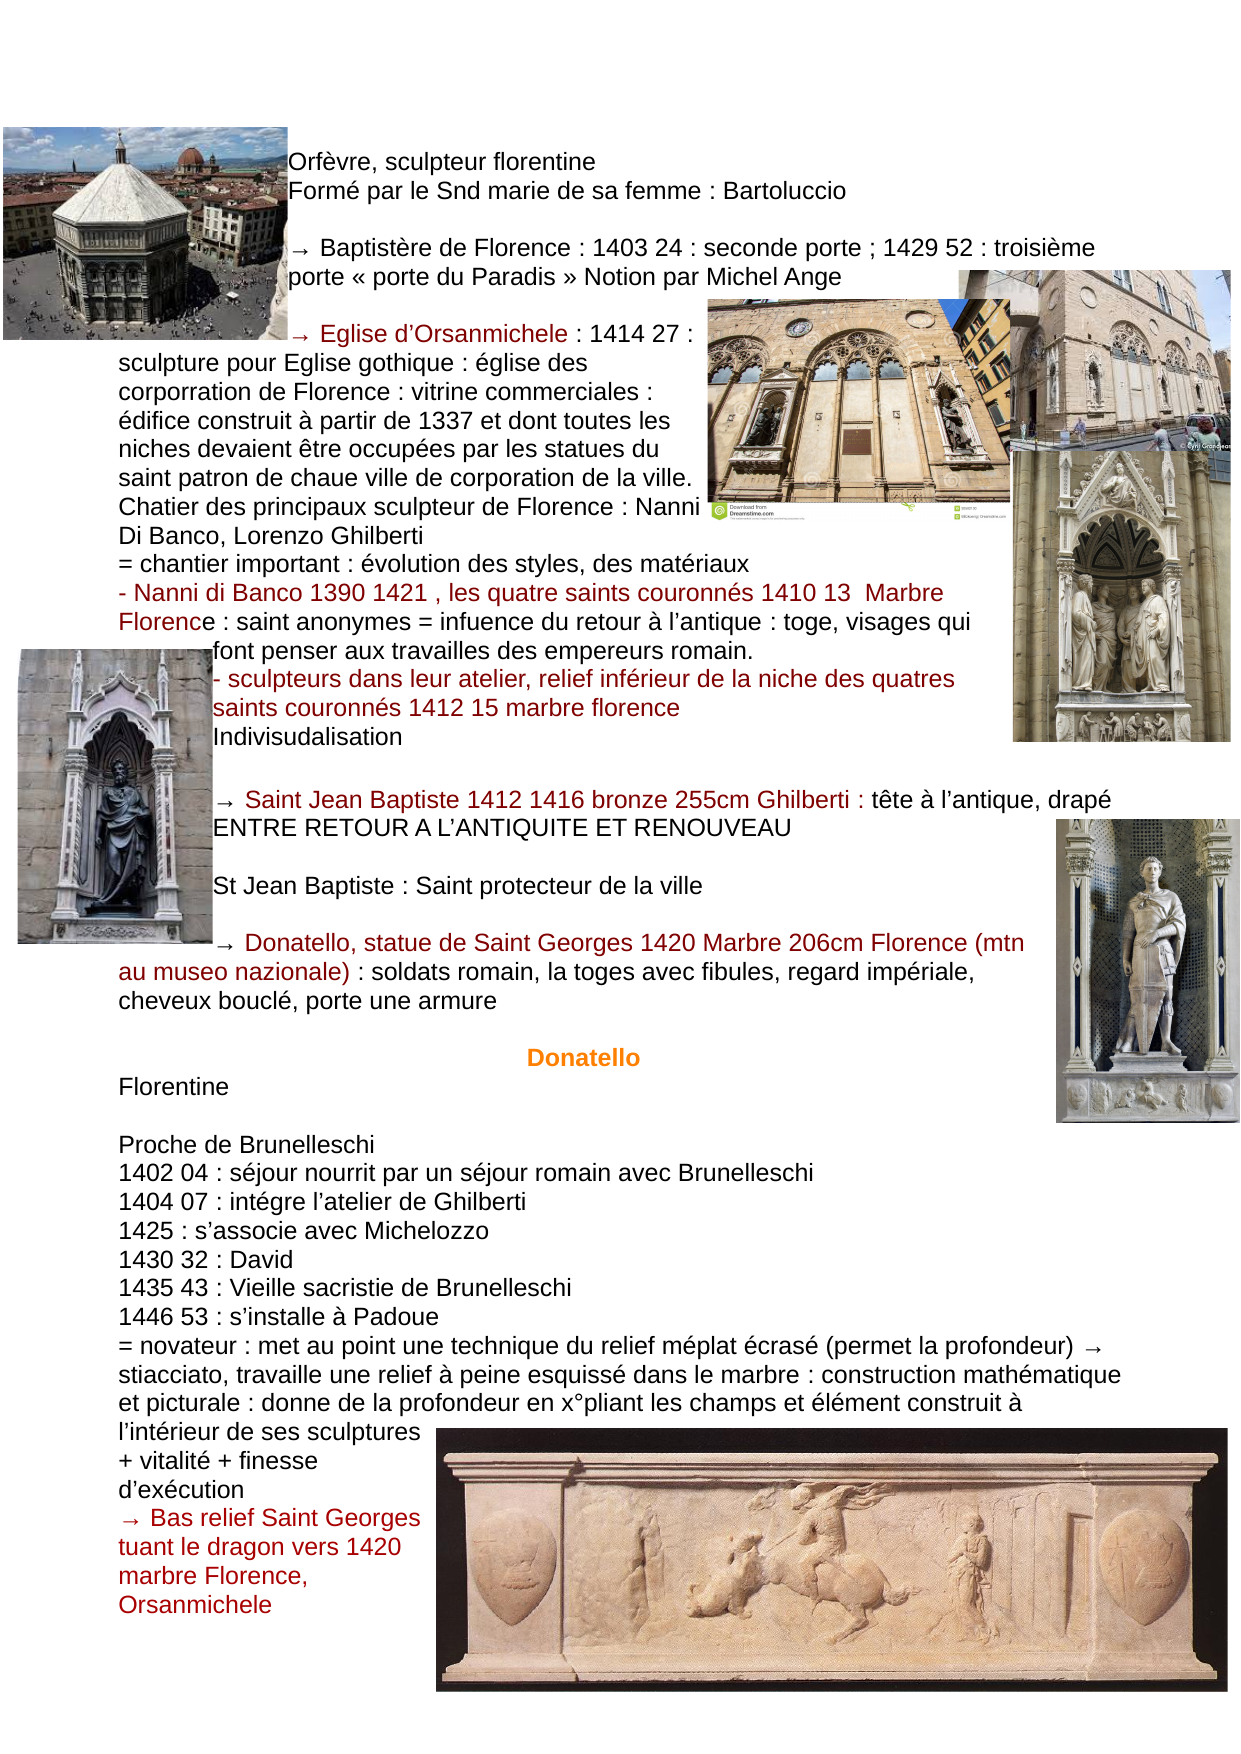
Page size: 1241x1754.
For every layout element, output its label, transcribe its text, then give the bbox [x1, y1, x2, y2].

text = novateur : met au point une technique du relief méplat écrasé (permet la profondeur) → stiacciato, travaille une relief à peine esquissé dans le marbre : construction mathématique et picturale : donne de la profondeur en x°pliant les champs et élément construit à l’intérieur de ses sculptures + vitalité + finesse d’exécution [118, 1331, 1122, 1503]
text → Baptistère de Florence : 1403 24 : seconde porte ; 1429 52 : troisième porte « porte du Paradis » Notion par Michel Ange [288, 233, 1122, 291]
text 1402 04 : séjour nourrit par un séjour romain avec Brunelleschi [118, 1158, 1122, 1187]
text → Saint Jean Baptiste 1412 1416 bronze 255cm Ghilberti : tête à l’antique, drapé ENTRE RETOUR A L’ANTIQUITE ET RENOUVEAU [213, 785, 1122, 842]
text Formé par le Snd marie de sa femme : Bartoluccio [288, 176, 1122, 204]
text → Eglise d’Orsanmichele : 1414 27 : sculpture pour Eglise gothique : église des corporration de Florence : vitrine commerciales : édifice construit à partir de 1337 et dont toutes les niches devaient être occupées par les statues du saint patron de chaue ville de corporation de la ville. Chatier des principaux sculpteur de Florence : Nanni Di Banco, Lorenzo Ghilberti [118, 319, 1012, 549]
text Orfèvre, sculpteur florentine [288, 147, 1122, 176]
picture [17, 649, 213, 944]
text Proche de Brunelleschi [118, 1130, 1122, 1158]
text → Bas relief Saint Georges tuant le dragon vers 1420 marbre Florence, Orsanmichele [118, 1503, 436, 1618]
picture [707, 270, 1231, 742]
text 1435 43 : Vieille sacristie de Brunelleschi [118, 1273, 1122, 1302]
picture [1056, 819, 1240, 1123]
text - sculpteurs dans leur atelier, relief inférieur de la niche des quatres saints couronnés 1412 15 marbre florence [213, 664, 1012, 722]
text St Jean Baptiste : Saint protecteur de la ville [213, 871, 1056, 900]
text 1425 : s’associe avec Michelozzo [118, 1216, 1122, 1245]
text 1430 32 : David [118, 1245, 1122, 1273]
text 1404 07 : intégre l’atelier de Ghilberti [118, 1187, 1122, 1216]
text 1446 53 : s’installe à Padoue [118, 1302, 1122, 1331]
picture [3, 127, 288, 340]
text Florentine [118, 1072, 1056, 1101]
text - Nanni di Banco 1390 1421 , les quatre saints couronnés 1410 13 Marbre Florence : saint anonymes = infuence du retour à l’antique : toge, visages qui font penser aux travailles des empereurs romain. [118, 578, 1012, 664]
text Indivisudalisation [213, 722, 1122, 751]
picture [436, 1428, 1228, 1692]
text → Donatello, statue de Saint Georges 1420 Marbre 206cm Florence (mtn au museo nazionale) : soldats romain, la toges avec fibules, regard impériale, cheveux bouclé, porte une armure [118, 928, 1056, 1015]
text Donatello [118, 1043, 1056, 1072]
text = chantier important : évolution des styles, des matériaux [118, 549, 1012, 578]
